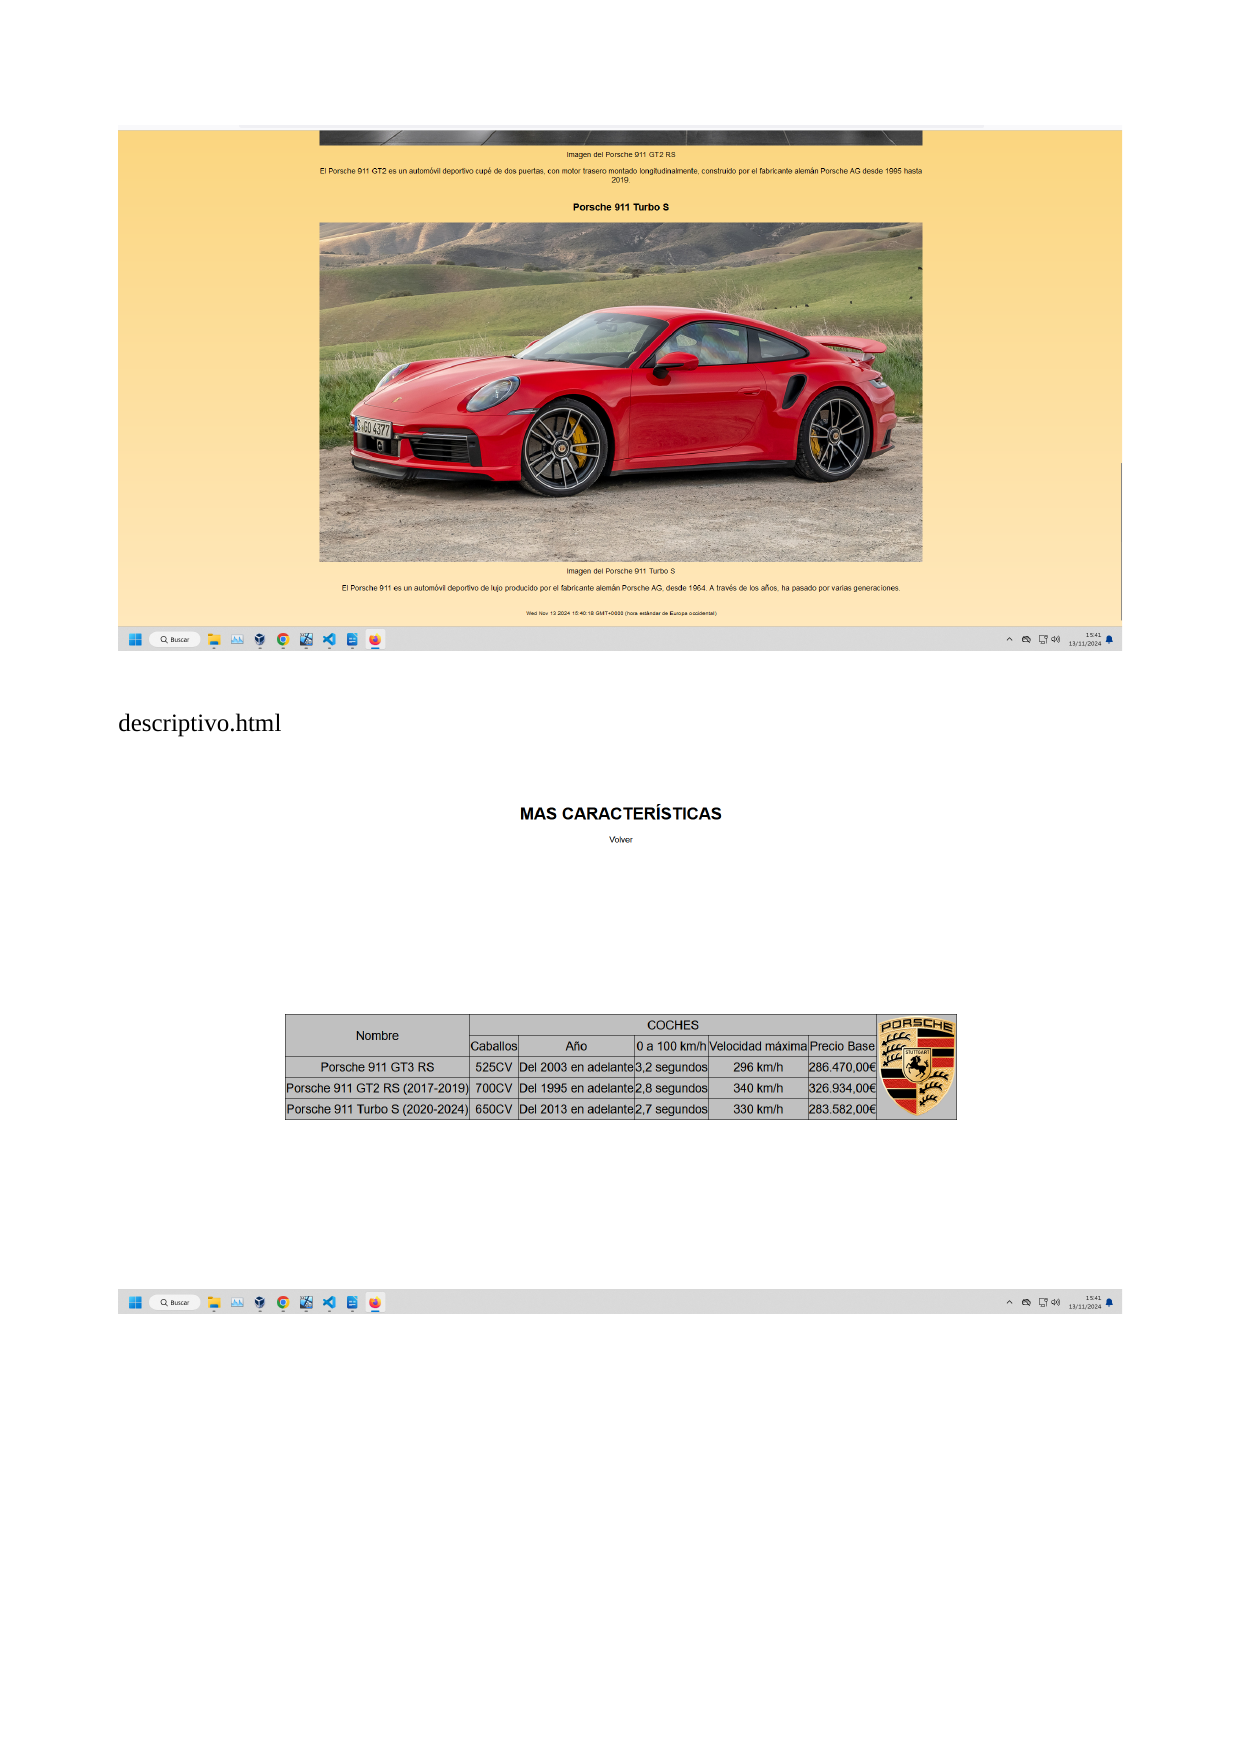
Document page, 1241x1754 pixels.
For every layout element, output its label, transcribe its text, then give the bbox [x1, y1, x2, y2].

text descriptivo.html [118, 708, 1122, 737]
picture [118, 794, 1123, 1314]
picture [118, 125, 1123, 651]
